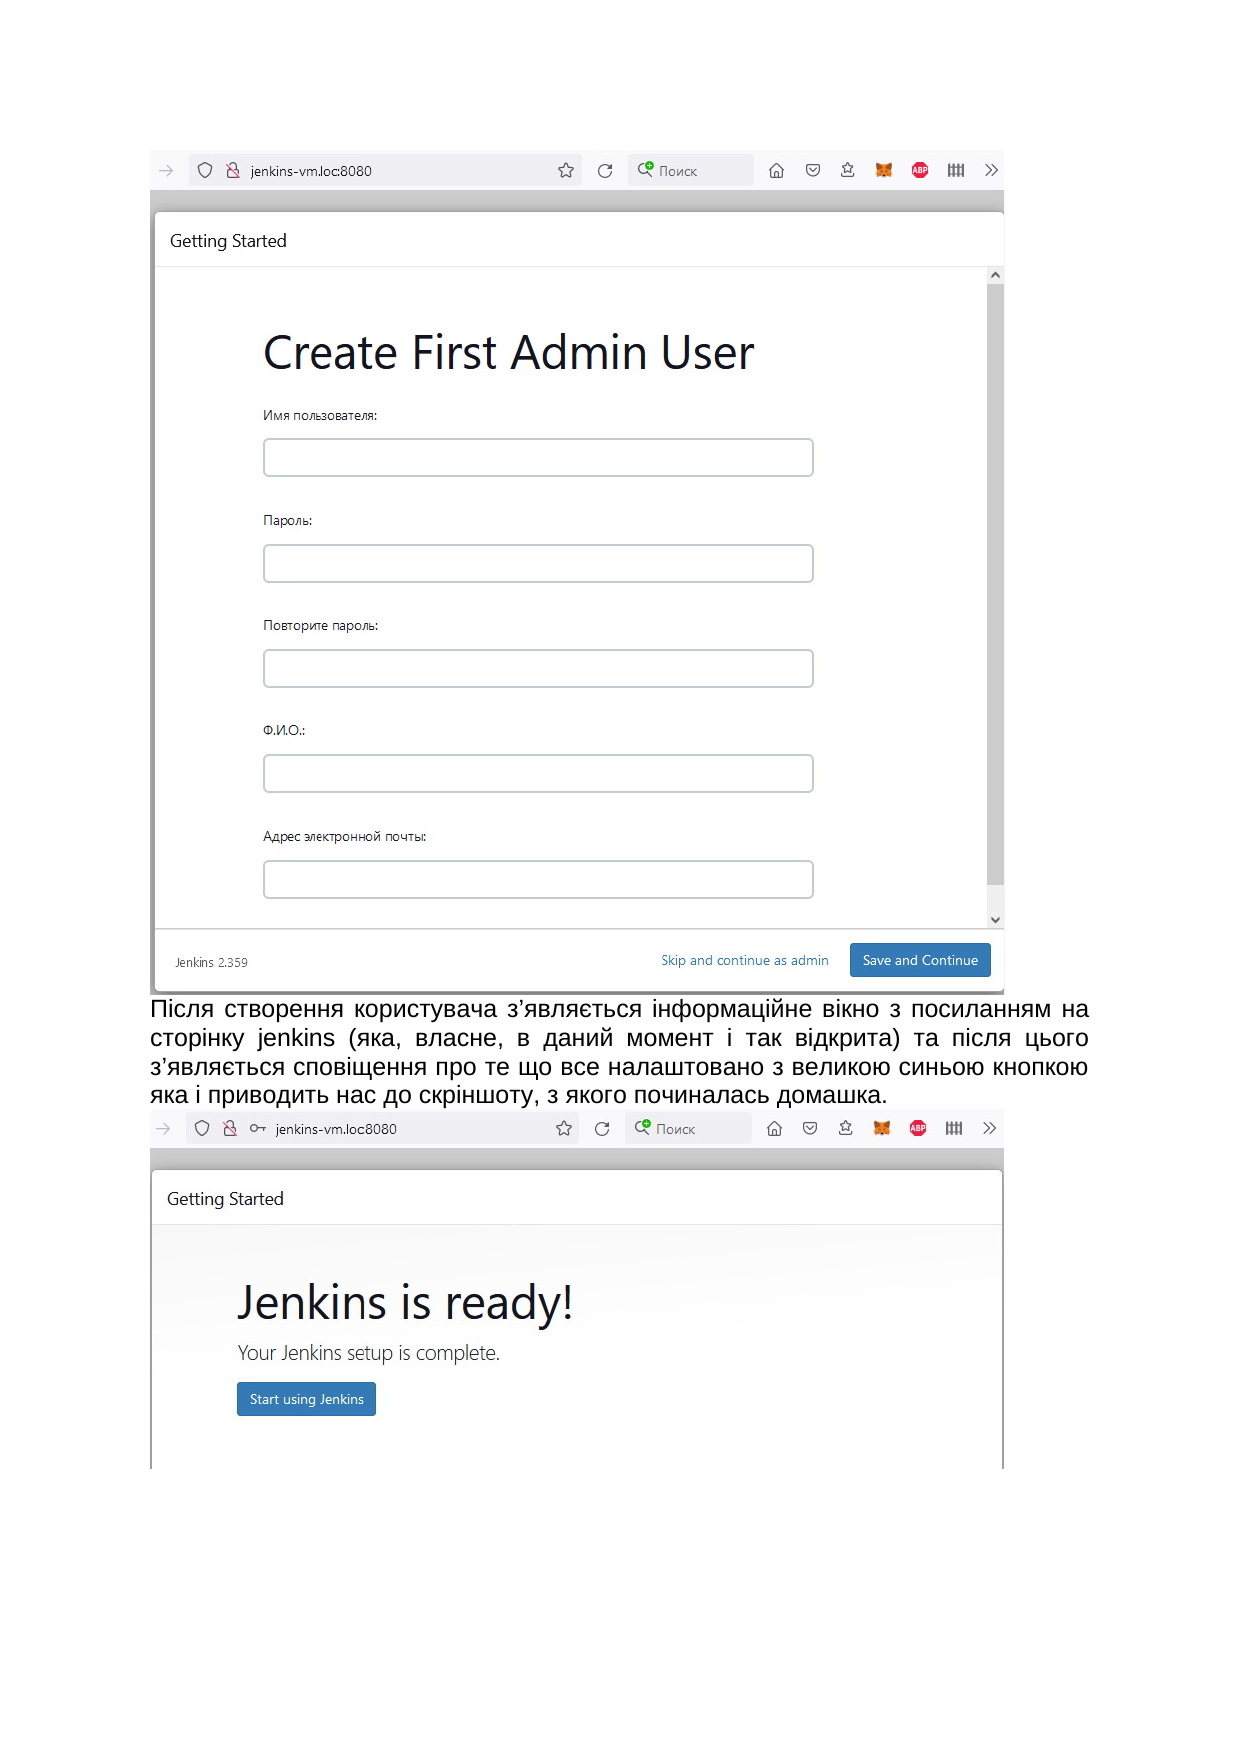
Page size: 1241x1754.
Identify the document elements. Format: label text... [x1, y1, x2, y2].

picture [150, 150, 1005, 995]
picture [150, 1109, 1004, 1469]
text Після створення користувача з’являється інформаційне вікно з посиланням на сторінку jenkins (яка, власне, в даний момент і так відкрита) та після цього з’являється сповіщення про те що все налаштовано з великою синьою кнопкою яка і приводить нас до скріншоту, з якого починалась домашка. [150, 994, 1090, 1109]
